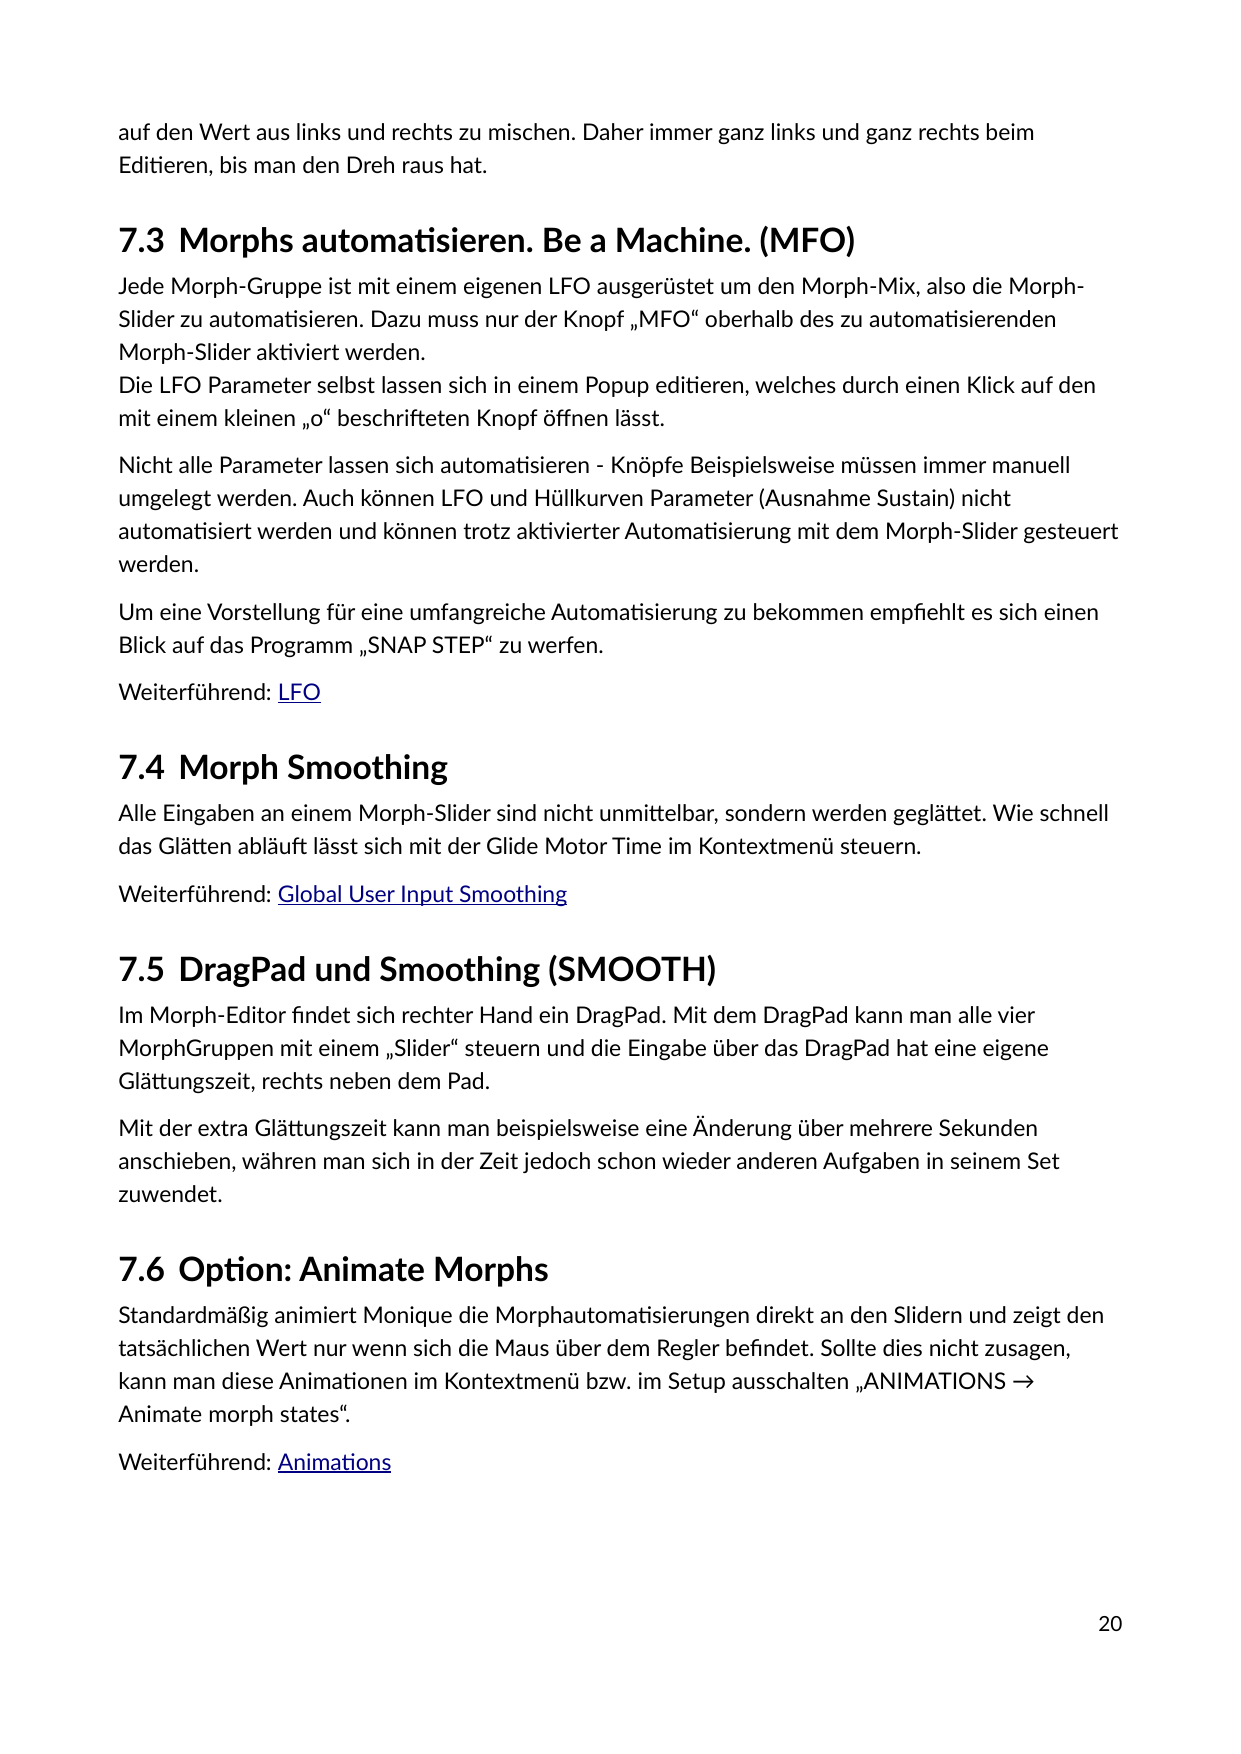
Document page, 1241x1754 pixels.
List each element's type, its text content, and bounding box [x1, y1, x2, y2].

text Weiterführend: Animations [118, 1447, 1122, 1475]
text Standardmäßig animiert Monique die Morphautomatisierungen direkt an den Slidern und zeigt den tatsächlichen Wert nur wenn sich die Maus über dem Regler befindet. Sollte dies nicht zusagen, kann man diese Animationen im Kontextmenü bzw. im Setup ausschalten „ANIMATIONS → Animate morph states“. [118, 1301, 1122, 1427]
subtitle Morph Smoothing [118, 746, 1122, 787]
text Jede Morph-Gruppe ist mit einem eigenen LFO ausgerüstet um den Morph-Mix, also die Morph-Slider zu automatisieren. Dazu muss nur der Knopf „MFO“ oberhalb des zu automatisierenden Morph-Slider aktiviert werden. Die LFO Parameter selbst lassen sich in einem Popup editieren, welches durch einen Klick auf den mit einem kleinen „o“ beschrifteten Knopf öffnen lässt. [118, 272, 1122, 431]
subtitle DragPad und Smoothing (SMOOTH) [118, 948, 1122, 988]
text Um eine Vorstellung für eine umfangreiche Automatisierung zu bekommen empfiehlt es sich einen Blick auf das Programm „SNAP STEP“ zu werfen. [118, 598, 1122, 658]
text auf den Wert aus links und rechts zu mischen. Daher immer ganz links und ganz rechts beim Editieren, bis man den Dreh raus hat. [118, 118, 1122, 178]
text Weiterführend: Global User Input Smoothing [118, 879, 1122, 907]
text Alle Eingaben an einem Morph-Slider sind nicht unmittelbar, sondern werden geglättet. Wie schnell das Glätten abläuft lässt sich mit der Glide Motor Time im Kontextmenü steuern. [118, 799, 1122, 859]
text Nicht alle Parameter lassen sich automatisieren - Knöpfe Beispielsweise müssen immer manuell umgelegt werden. Auch können LFO und Hüllkurven Parameter (Ausnahme Sustain) nicht automatisiert werden und können trotz aktivierter Automatisierung mit dem Morph-Slider gesteuert werden. [118, 451, 1122, 578]
text Im Morph-Editor findet sich rechter Hand ein DragPad. Mit dem DragPad kann man alle vier MorphGruppen mit einem „Slider“ steuern und die Eingabe über das DragPad hat eine eigene Glättungszeit, rechts neben dem Pad. [118, 1001, 1122, 1094]
text Weiterführend: LFO [118, 678, 1122, 706]
text Mit der extra Glättungszeit kann man beispielsweise eine Änderung über mehrere Sekunden anschieben, währen man sich in der Zeit jedoch schon wieder anderen Aufgaben in seinem Set zuwendet. [118, 1114, 1122, 1207]
subtitle Morphs automatisieren. Be a Machine. (MFO) [118, 219, 1122, 260]
subtitle Option: Animate Morphs [118, 1248, 1122, 1288]
